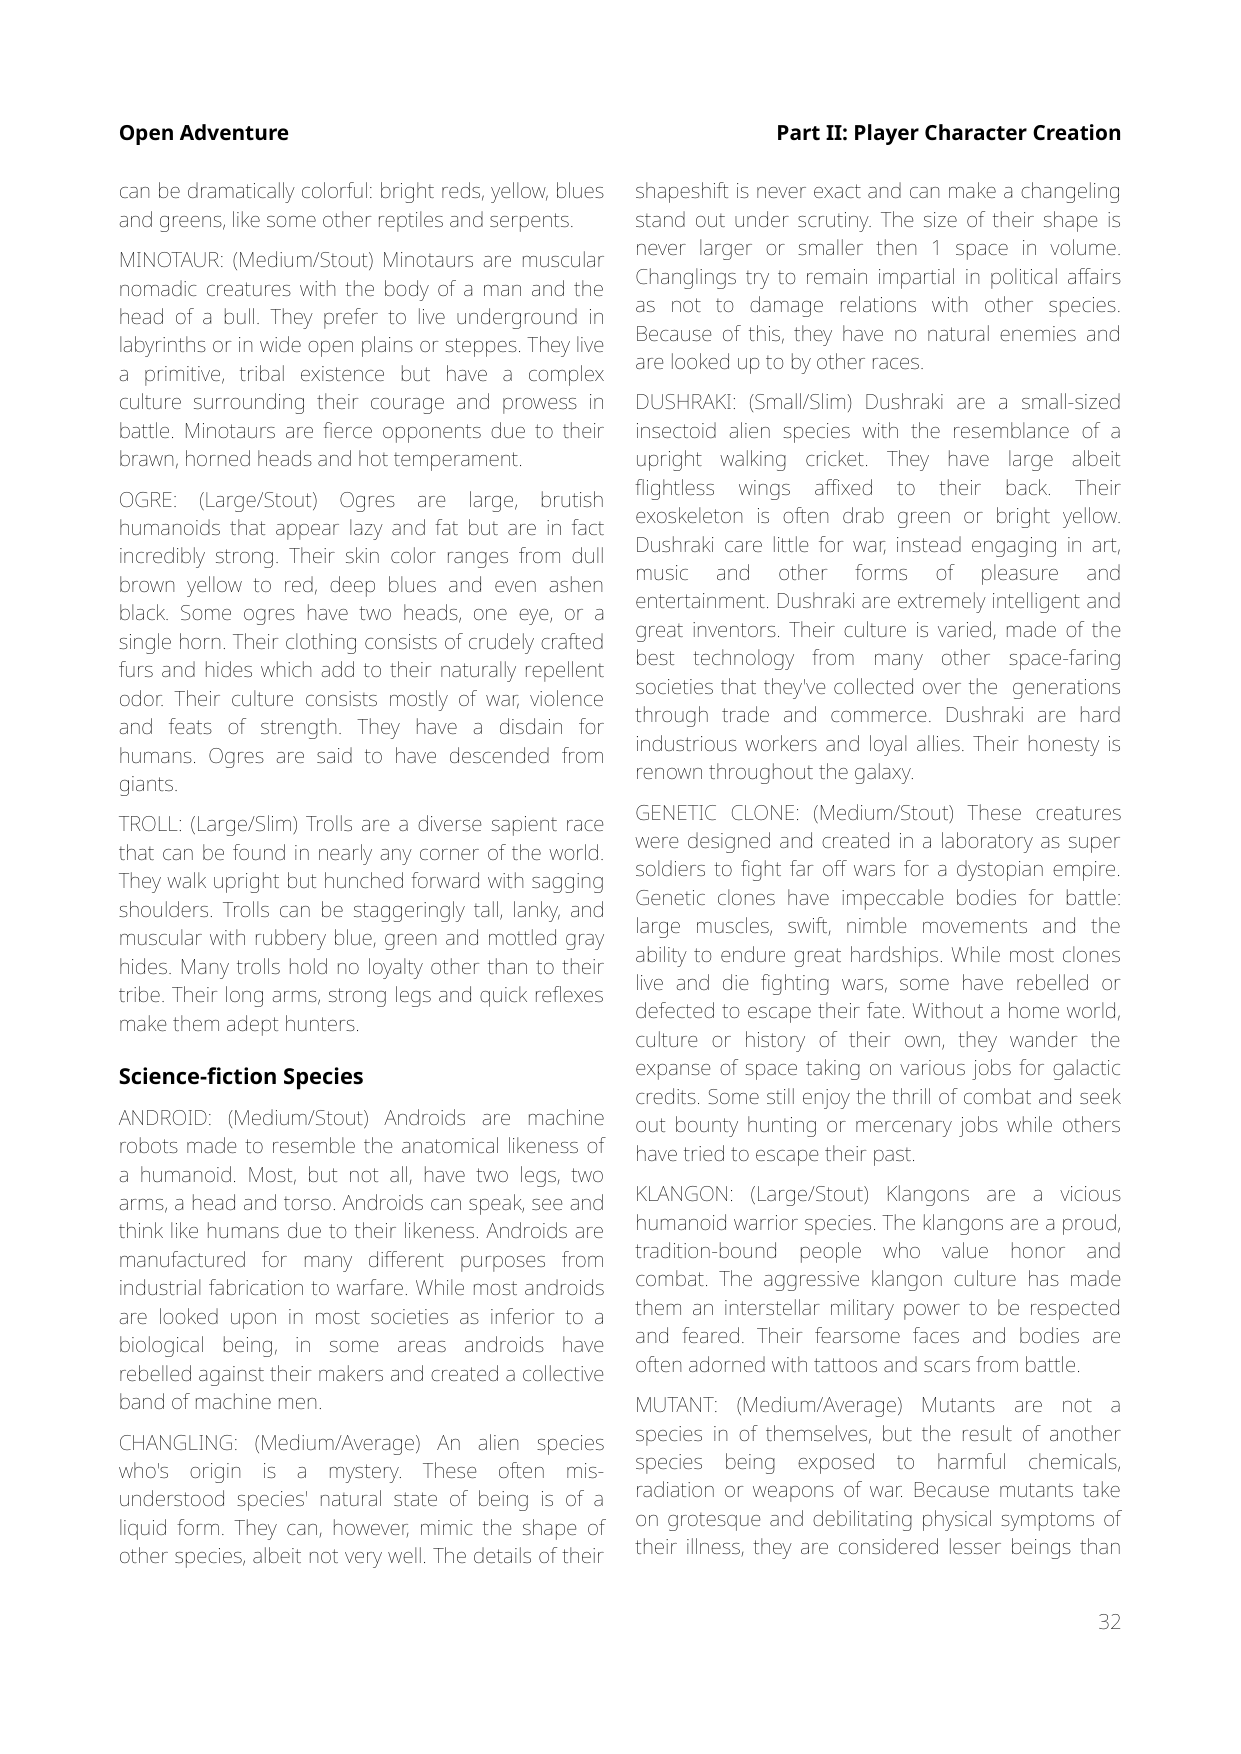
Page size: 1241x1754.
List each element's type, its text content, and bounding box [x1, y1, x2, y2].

text DUSHRAKI: (Small/Slim) Dushraki are a small-sized insectoid alien species with the resemblance of a upright walking cricket. They have large albeit flightless wings affixed to their back. Their exoskeleton is often drab green or bright yellow. Dushraki care little for war, instead engaging in art, music and other forms of pleasure and entertainment. Dushraki are extremely intelligent and great inventors. Their culture is varied, made of the best technology from many other space-faring societies that they've collected over the generations through trade and commerce. Dushraki are hard industrious workers and loyal allies. Their honesty is renown throughout the galaxy. [635, 387, 1122, 786]
text can be dramatically colorful: bright reds, yellow, blues and greens, like some other reptiles and serpents. [118, 176, 605, 233]
text CHANGLING: (Medium/Average) An alien species who's origin is a mystery. These often mis-understood species' natural state of being is of a liquid form. They can, however, mimic the shape of other species, albeit not very well. The details of their [118, 1428, 605, 1570]
text TROLL: (Large/Slim) Trolls are a diverse sapient race that can be found in nearly any corner of the world. They walk upright but hunched forward with sagging shoulders. Trolls can be staggeringly tall, lanky, and muscular with rubbery blue, green and mottled gray hides. Many trolls hold no loyalty other than to their tribe. Their long arms, strong legs and quick reflexes make them adept hunters. [118, 809, 605, 1037]
text ANDROID: (Medium/Stout) Androids are machine robots made to resemble the anatomical likeness of a humanoid. Most, but not all, have two legs, two arms, a head and torso. Androids can speak, see and think like humans due to their likeness. Androids are manufactured for many different purposes from industrial fabrication to warfare. While most androids are looked upon in most societies as inferior to a biological being, in some areas androids have rebelled against their makers and created a collective band of machine men. [118, 1103, 605, 1416]
text GENETIC CLONE: (Medium/Stout) These creatures were designed and created in a laboratory as super soldiers to fight far off wars for a dystopian empire. Genetic clones have impeccable bodies for battle: large muscles, swift, nimble movements and the ability to endure great hardships. While most clones live and die fighting wars, some have rebelled or defected to escape their fate. Without a home world, culture or history of their own, they wander the expanse of space taking on various jobs for galactic credits. Some still enjoy the thrill of combat and seek out bounty hunting or mercenary jobs while others have tried to escape their past. [635, 798, 1122, 1167]
text MINOTAUR: (Medium/Stout) Minotaurs are muscular nomadic creatures with the body of a man and the head of a bull. They prefer to live underground in labyrinths or in wide open plains or steppes. They live a primitive, tribal existence but have a complex culture surrounding their courage and prowess in battle. Minotaurs are fierce opponents due to their brawn, horned heads and hot temperament. [118, 245, 605, 473]
text OGRE: (Large/Stout) Ogres are large, brutish humanoids that appear lazy and fat but are in fact incredibly strong. Their skin color ranges from dull brown yellow to red, deep blues and even ashen black. Some ogres have two heads, one eye, or a single horn. Their clothing consists of crudely crafted furs and hides which add to their naturally repellent odor. Their culture consists mostly of war, violence and feats of strength. They have a disdain for humans. Ogres are said to have descended from giants. [118, 485, 605, 798]
text Science-fiction Species [118, 1061, 605, 1091]
text shapeshift is never exact and can make a changeling stand out under scrutiny. The size of their shape is never larger or smaller then 1 space in volume. Changlings try to remain impartial in political affairs as not to damage relations with other species. Because of this, they have no natural enemies and are looked up to by other races. [635, 176, 1122, 376]
text KLANGON: (Large/Stout) Klangons are a vicious humanoid warrior species. The klangons are a proud, tradition-bound people who value honor and combat. The aggressive klangon culture has made them an interstellar military power to be respected and feared. Their fearsome faces and bodies are often adorned with tattoos and scars from battle. [635, 1179, 1122, 1378]
text MUTANT: (Medium/Average) Mutants are not a species in of themselves, but the result of another species being exposed to harmful chemicals, radiation or weapons of war. Because mutants take on grotesque and debilitating physical symptoms of their illness, they are considered lesser beings than [635, 1390, 1122, 1561]
